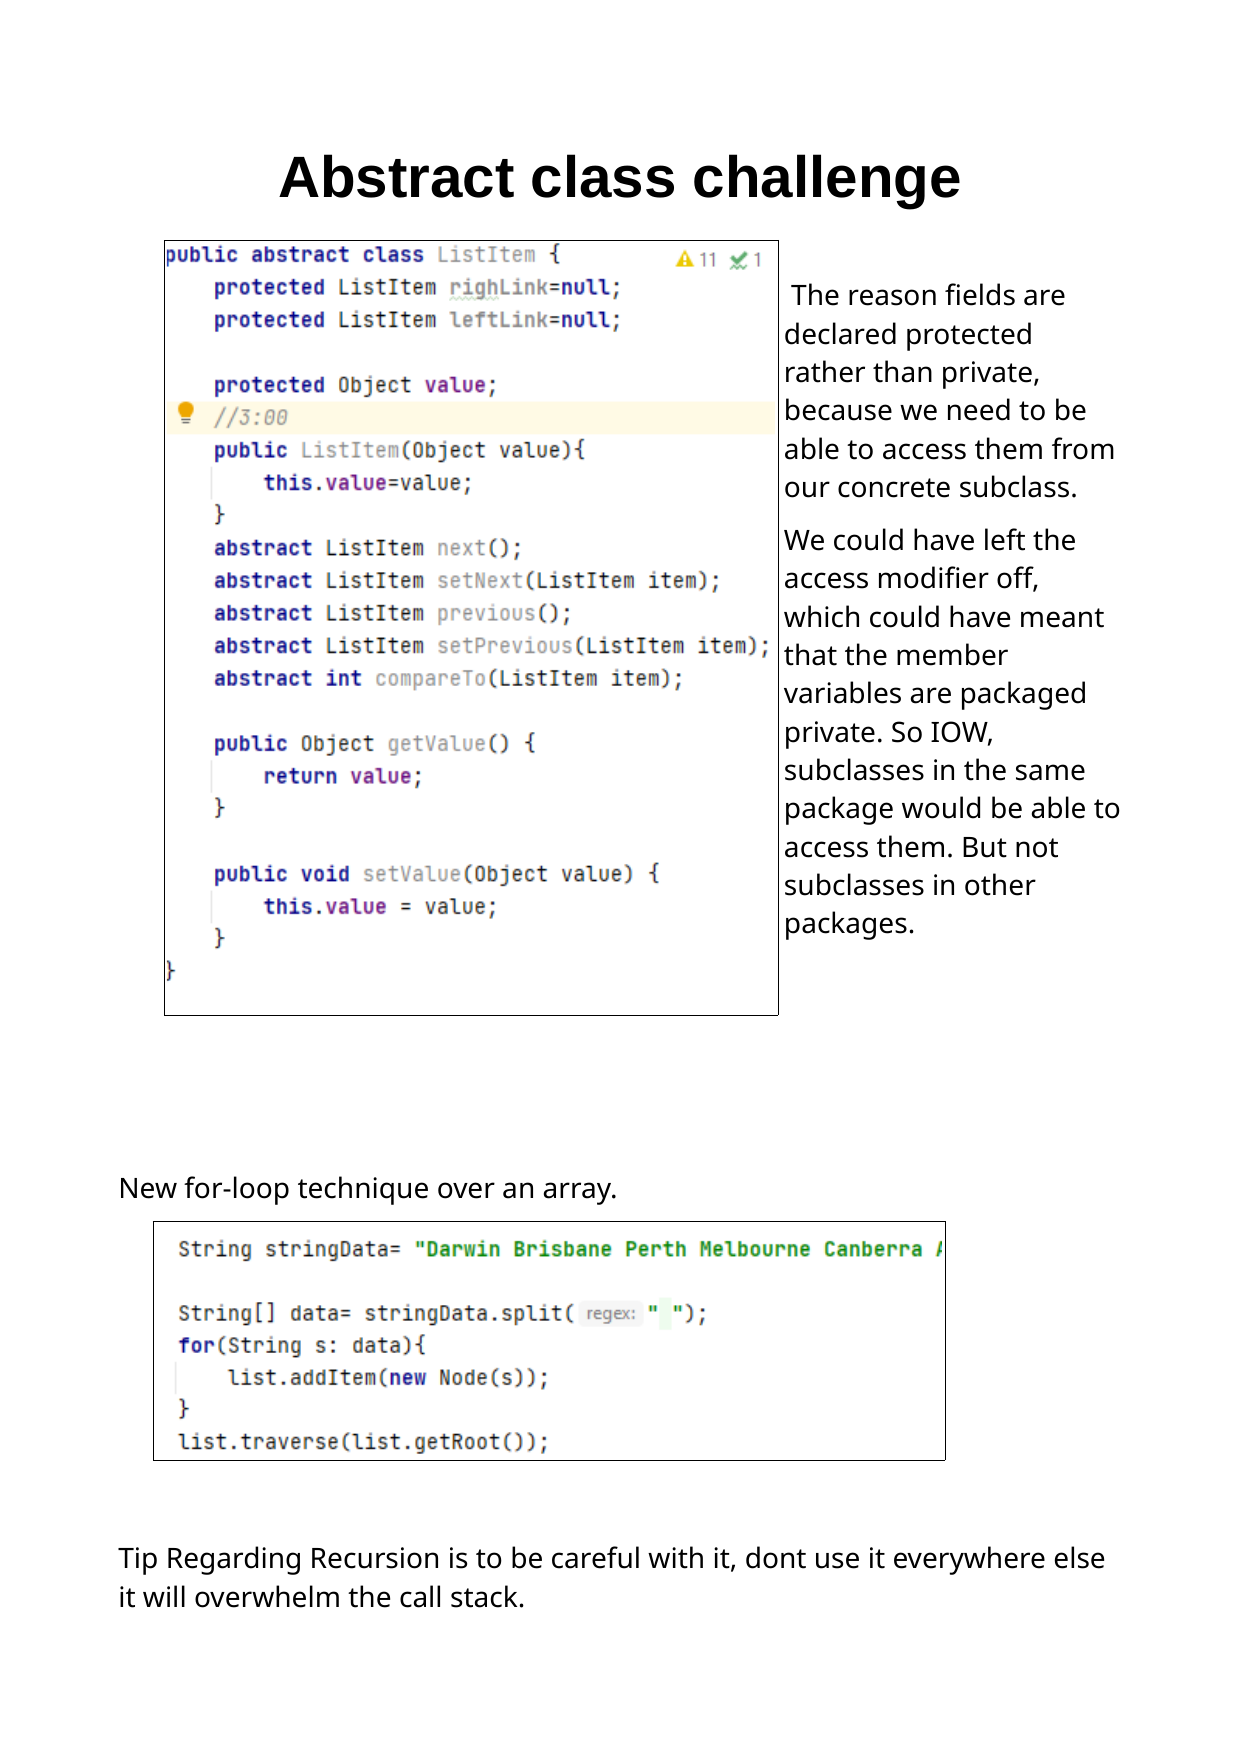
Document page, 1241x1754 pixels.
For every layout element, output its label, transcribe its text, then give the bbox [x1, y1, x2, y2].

text [118, 520, 164, 942]
text [118, 276, 164, 506]
text New for-loop technique over an array. [118, 1168, 1122, 1206]
text Tip Regarding Recursion is to be careful with it, dont use it everywhere else it will overwhelm the call stack. [118, 1538, 1122, 1615]
text The reason fields are declared protected rather than private, because we need to be able to access them from our concrete subclass. [779, 276, 1122, 506]
title Abstract class challenge [118, 143, 1122, 210]
picture [155, 1224, 942, 1457]
picture [166, 242, 775, 1012]
text We could have left the access modifier off, which could have meant that the member variables are packaged private. So IOW, subclasses in the same package would be able to access them. But not subclasses in other packages. [779, 520, 1122, 942]
